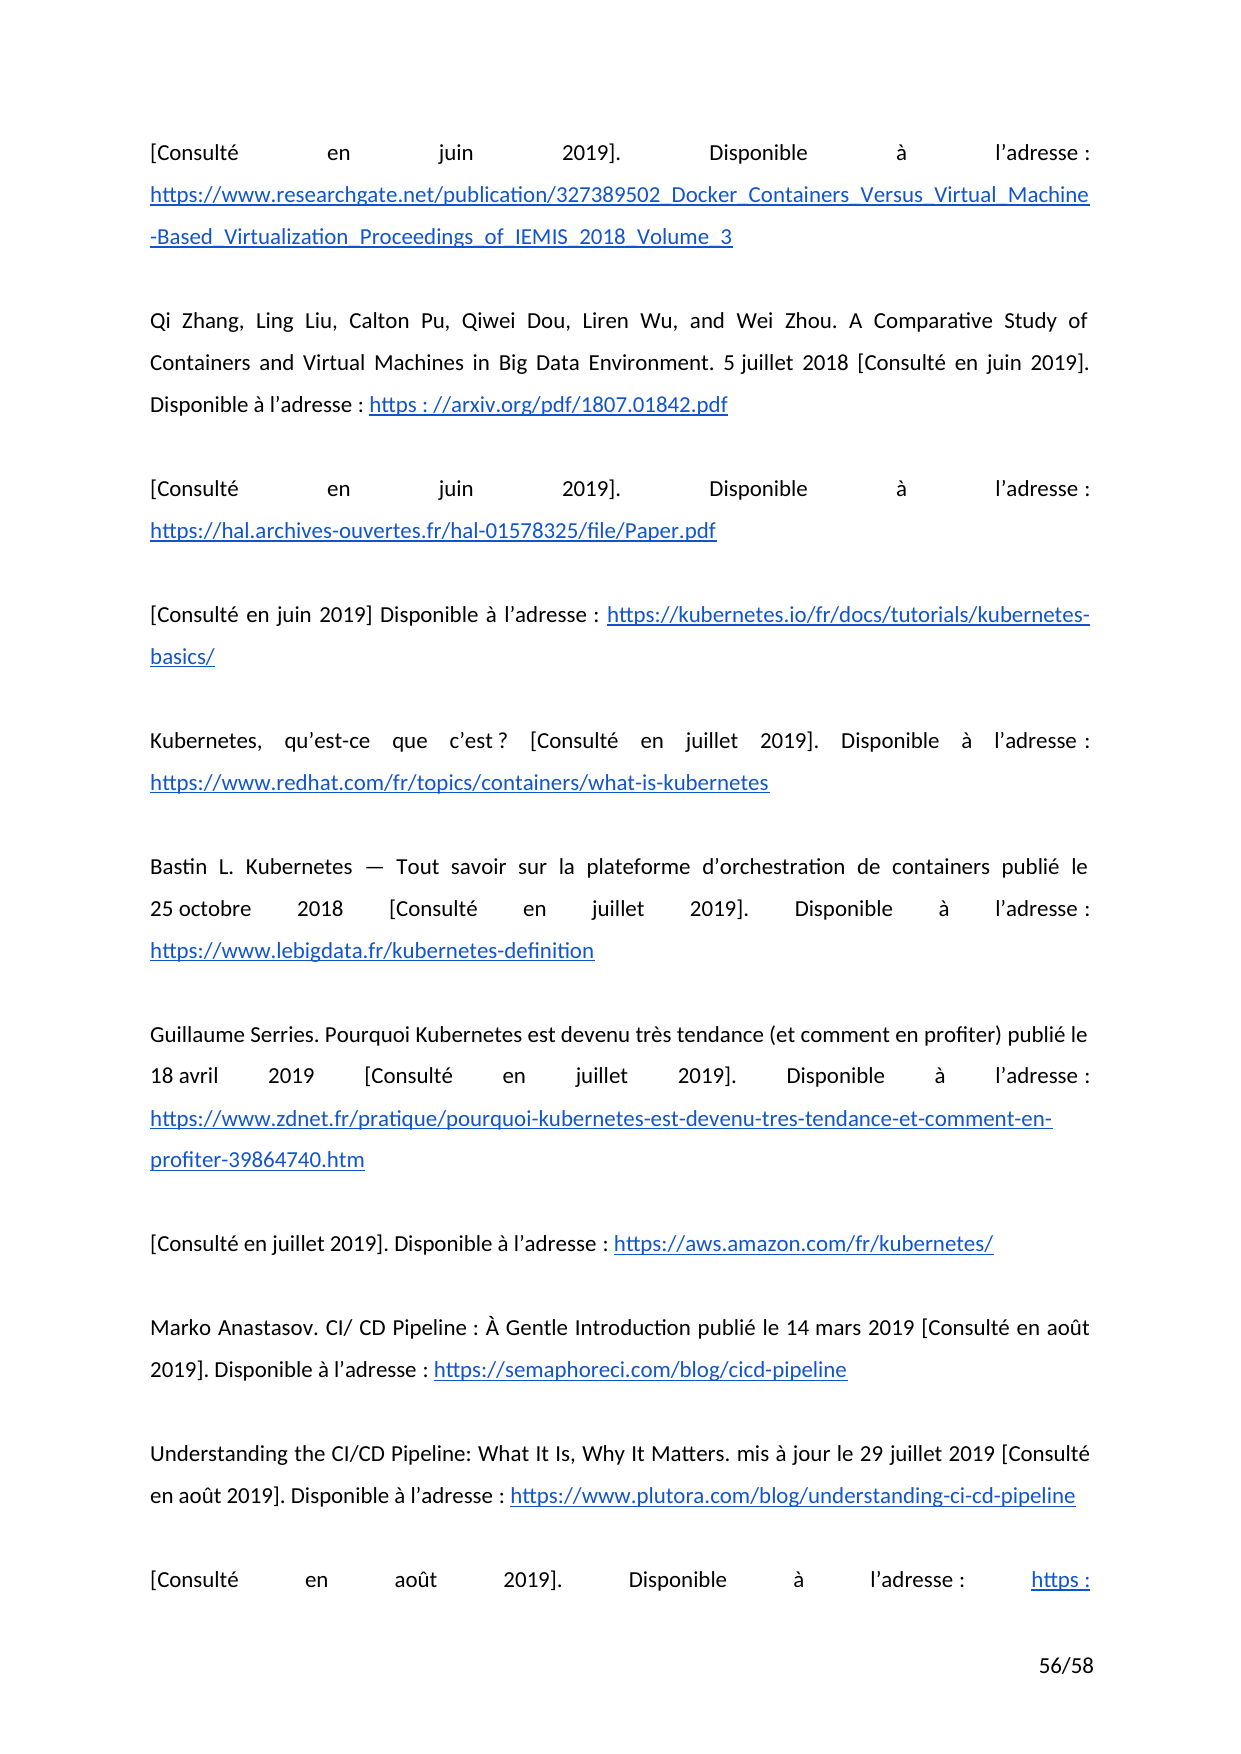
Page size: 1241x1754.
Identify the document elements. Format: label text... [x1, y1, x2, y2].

text [Consulté en juin 2019]. Disponible à l’adresse : https://www.researchgate.net/publication/327389502_Docker_Containers_Versus_Virtual_Machine- [150, 138, 1090, 204]
text Guillaume Serries. Pourquoi Kubernetes est devenu très tendance (et comment en profiter) publié le 18 avril 2019 [Consulté en juillet 2019]. Disponible à l’adresse : https://www.zdnet.fr/pratique/pourquoi-kubernetes-est-devenu-tres-tendance-et-comment-en-profiter-39864740.htm [150, 1020, 1090, 1174]
text Understanding the CI/CD Pipeline: What It Is, Why It Matters. mis à jour le 29 juillet 2019 [Consulté en août 2019]. Disponible à l’adresse : https://www.plutora.com/blog/understanding-ci-cd-pipeline [150, 1439, 1090, 1509]
text [Consulté en août 2019]. Disponible à l’adresse : https : [150, 1565, 1090, 1593]
text Based_Virtualization_Proceedings_of_IEMIS_2018_Volume_3 [150, 206, 1090, 250]
text [Consulté en juin 2019]. Disponible à l’adresse : https://hal.archives-ouvertes.fr/hal-01578325/file/Paper.pdf [150, 474, 1090, 544]
text Kubernetes, qu’est-ce que c’est ? [Consulté en juillet 2019]. Disponible à l’adresse : https://www.redhat.com/fr/topics/containers/what-is-kubernetes [150, 726, 1090, 796]
text [Consulté en juillet 2019]. Disponible à l’adresse : https://aws.amazon.com/fr/kubernetes/ [150, 1229, 1090, 1258]
text [Consulté en juin 2019] Disponible à l’adresse : https://kubernetes.io/fr/docs/tutorials/kubernetes-basics/ [150, 600, 1090, 670]
text Marko Anastasov. CI/ CD Pipeline : À Gentle Introduction publié le 14 mars 2019 [Consulté en août 2019]. Disponible à l’adresse : https://semaphoreci.com/blog/cicd-pipeline [150, 1313, 1090, 1383]
text Bastin L. Kubernetes — Tout savoir sur la plateforme d’orchestration de containers publié le 25 octobre 2018 [Consulté en juillet 2019]. Disponible à l’adresse : https://www.lebigdata.fr/kubernetes-definition [150, 852, 1090, 964]
text Qi Zhang, Ling Liu, Calton Pu, Qiwei Dou, Liren Wu, and Wei Zhou. A Comparative Study of Containers and Virtual Machines in Big Data Environment. 5 juillet 2018 [Consulté en juin 2019]. Disponible à l’adresse : https : //arxiv.org/pdf/1807.01842.pdf [150, 306, 1090, 418]
